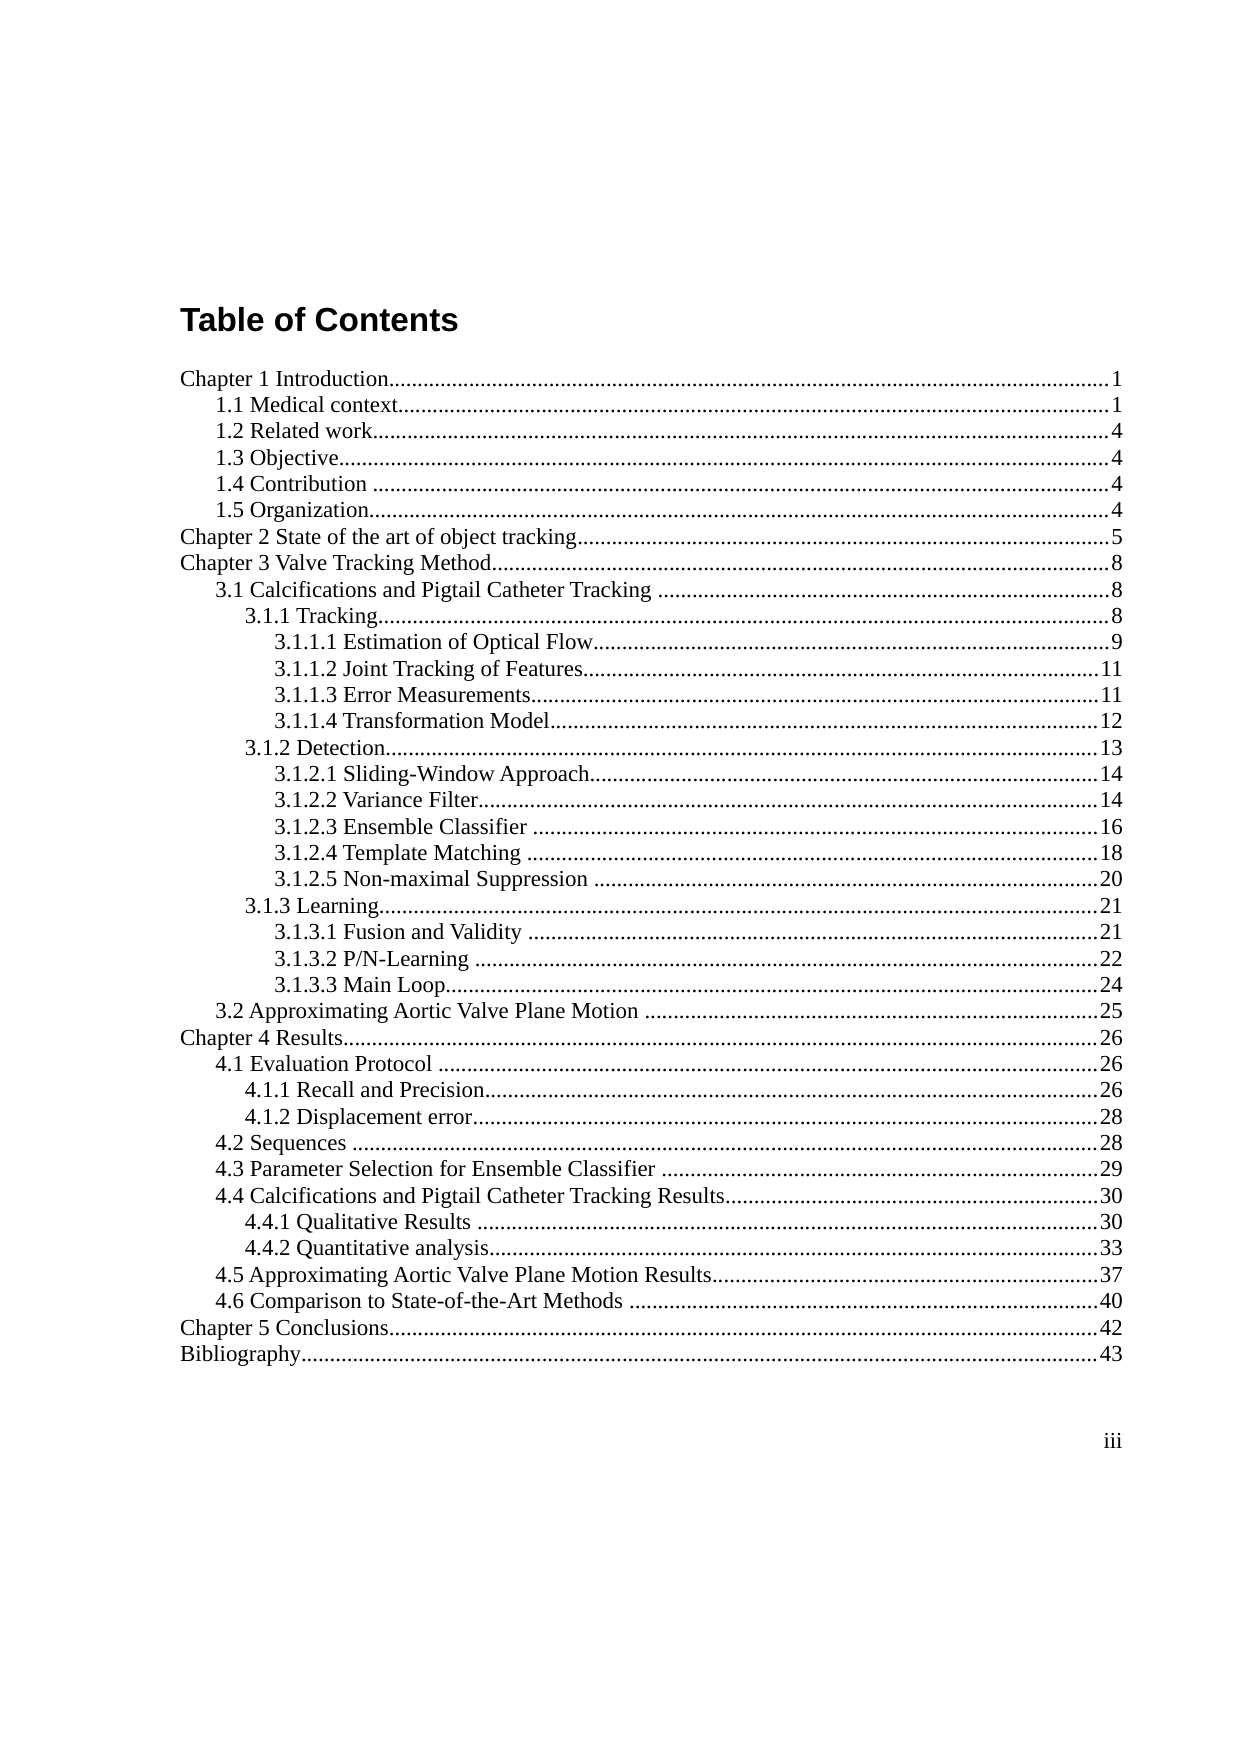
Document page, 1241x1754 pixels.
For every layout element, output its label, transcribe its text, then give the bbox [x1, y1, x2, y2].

text Chapter 3 Valve Tracking Method 8 [180, 549, 1122, 576]
text 4.1 Evaluation Protocol 26 [209, 1050, 1122, 1076]
text Bibliography 43 [180, 1340, 1122, 1366]
text 4.2 Sequences 28 [209, 1129, 1122, 1155]
text 3.1.2.5 Non-maximal Suppression 20 [268, 866, 1122, 892]
text 3.1.3.3 Main Loop 24 [268, 971, 1122, 997]
text 4.4.2 Quantitative analysis 33 [239, 1234, 1122, 1261]
text 3.1.1.2 Joint Tracking of Features 11 [268, 655, 1122, 681]
text Chapter 5 Conclusions 42 [180, 1313, 1122, 1340]
text 3.1.2.2 Variance Filter 14 [268, 786, 1122, 813]
text 3.1.3.1 Fusion and Validity 21 [268, 918, 1122, 944]
text 3.2 Approximating Aortic Valve Plane Motion 25 [209, 997, 1122, 1024]
text 3.1.1 Tracking 8 [239, 602, 1122, 628]
text 3.1.2.3 Ensemble Classifier 16 [268, 813, 1122, 839]
text 1.3 Objective 4 [209, 444, 1122, 470]
text 4.6 Comparison to State-of-the-Art Methods 40 [209, 1287, 1122, 1313]
text 3.1.1.4 Transformation Model 12 [268, 707, 1122, 734]
text 3.1.1.1 Estimation of Optical Flow 9 [268, 628, 1122, 655]
text 3.1.2.4 Template Matching 18 [268, 839, 1122, 866]
text 3.1.2 Detection 13 [239, 734, 1122, 760]
text 1.2 Related work 4 [209, 417, 1122, 444]
text 1.1 Medical context 1 [209, 391, 1122, 417]
text 4.4.1 Qualitative Results 30 [239, 1208, 1122, 1234]
text 3.1 Calcifications and Pigtail Catheter Tracking 8 [209, 576, 1122, 602]
text 4.1.2 Displacement error 28 [239, 1103, 1122, 1129]
text 4.5 Approximating Aortic Valve Plane Motion Results 37 [209, 1261, 1122, 1287]
text 4.1.1 Recall and Precision 26 [239, 1076, 1122, 1103]
text Chapter 1 Introduction 1 [180, 365, 1122, 391]
text 1.4 Contribution 4 [209, 470, 1122, 497]
text 3.1.1.3 Error Measurements 11 [268, 681, 1122, 707]
text 3.1.3 Learning 21 [239, 892, 1122, 918]
text 3.1.2.1 Sliding-Window Approach 14 [268, 760, 1122, 786]
text Chapter 4 Results 26 [180, 1024, 1122, 1050]
text 3.1.3.2 P/N-Learning 22 [268, 944, 1122, 971]
text Chapter 2 State of the art of object tracking 5 [180, 523, 1122, 549]
text Table of Contents [180, 300, 1122, 338]
text 4.4 Calcifications and Pigtail Catheter Tracking Results 30 [209, 1182, 1122, 1208]
text 4.3 Parameter Selection for Ensemble Classifier 29 [209, 1155, 1122, 1182]
text 1.5 Organization 4 [209, 497, 1122, 523]
